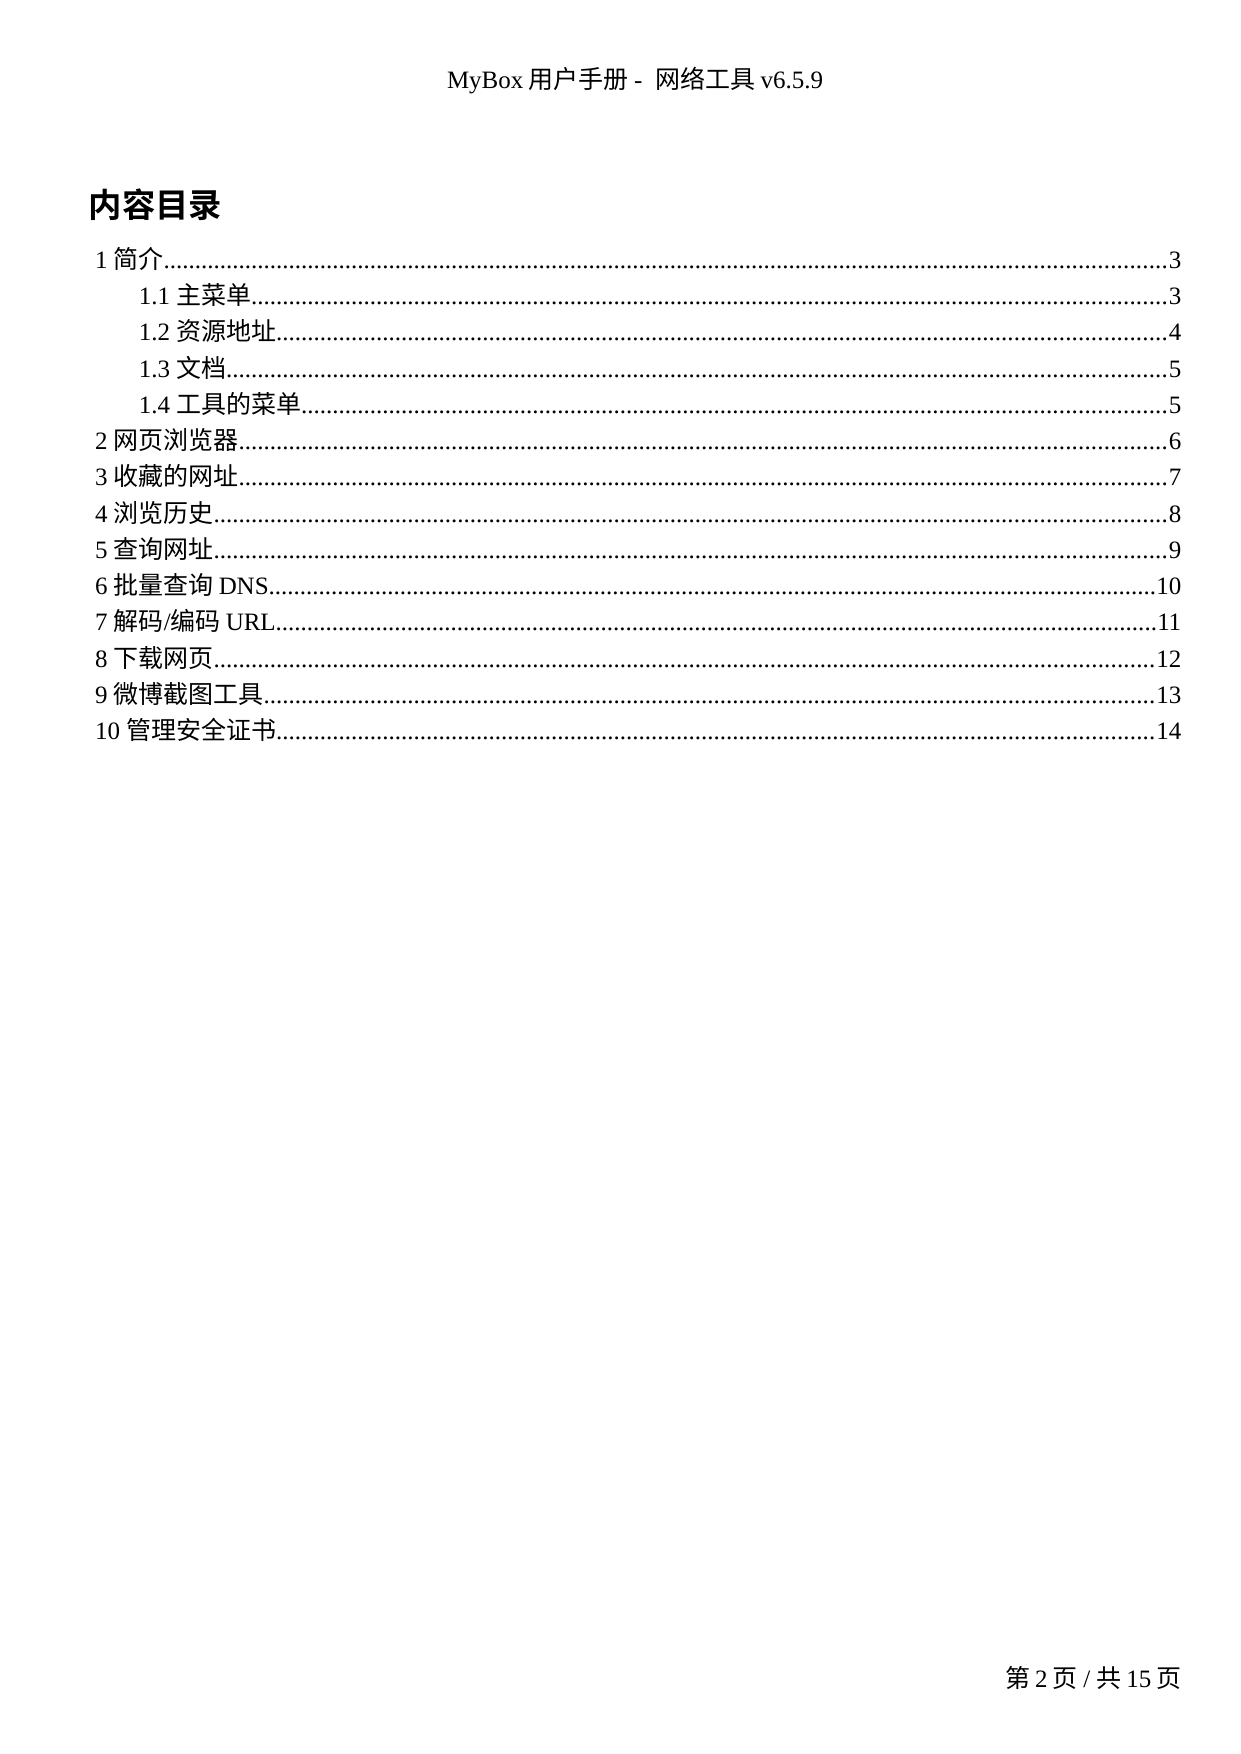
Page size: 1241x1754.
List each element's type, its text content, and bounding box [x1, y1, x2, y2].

text 1.4 工具的菜单 5 [132, 384, 1181, 421]
text 1.1 主菜单 3 [132, 276, 1181, 312]
text 3 收藏的网址 7 [88, 457, 1181, 493]
text 1 简介 3 [88, 239, 1181, 276]
text 5 查询网址 9 [88, 529, 1181, 566]
subtitle 内容目录 [88, 178, 1181, 227]
text 1.3 文档 5 [132, 348, 1181, 384]
text 4 浏览历史 8 [88, 493, 1181, 529]
text 9 微博截图工具 13 [88, 674, 1181, 711]
text 2 网页浏览器 6 [88, 421, 1181, 457]
text 7 解码/编码URL 11 [88, 602, 1181, 638]
text 8 下载网页 12 [88, 638, 1181, 674]
text 6 批量查询DNS 10 [88, 566, 1181, 602]
text 10 管理安全证书 14 [88, 711, 1181, 747]
text 1.2 资源地址 4 [132, 312, 1181, 348]
